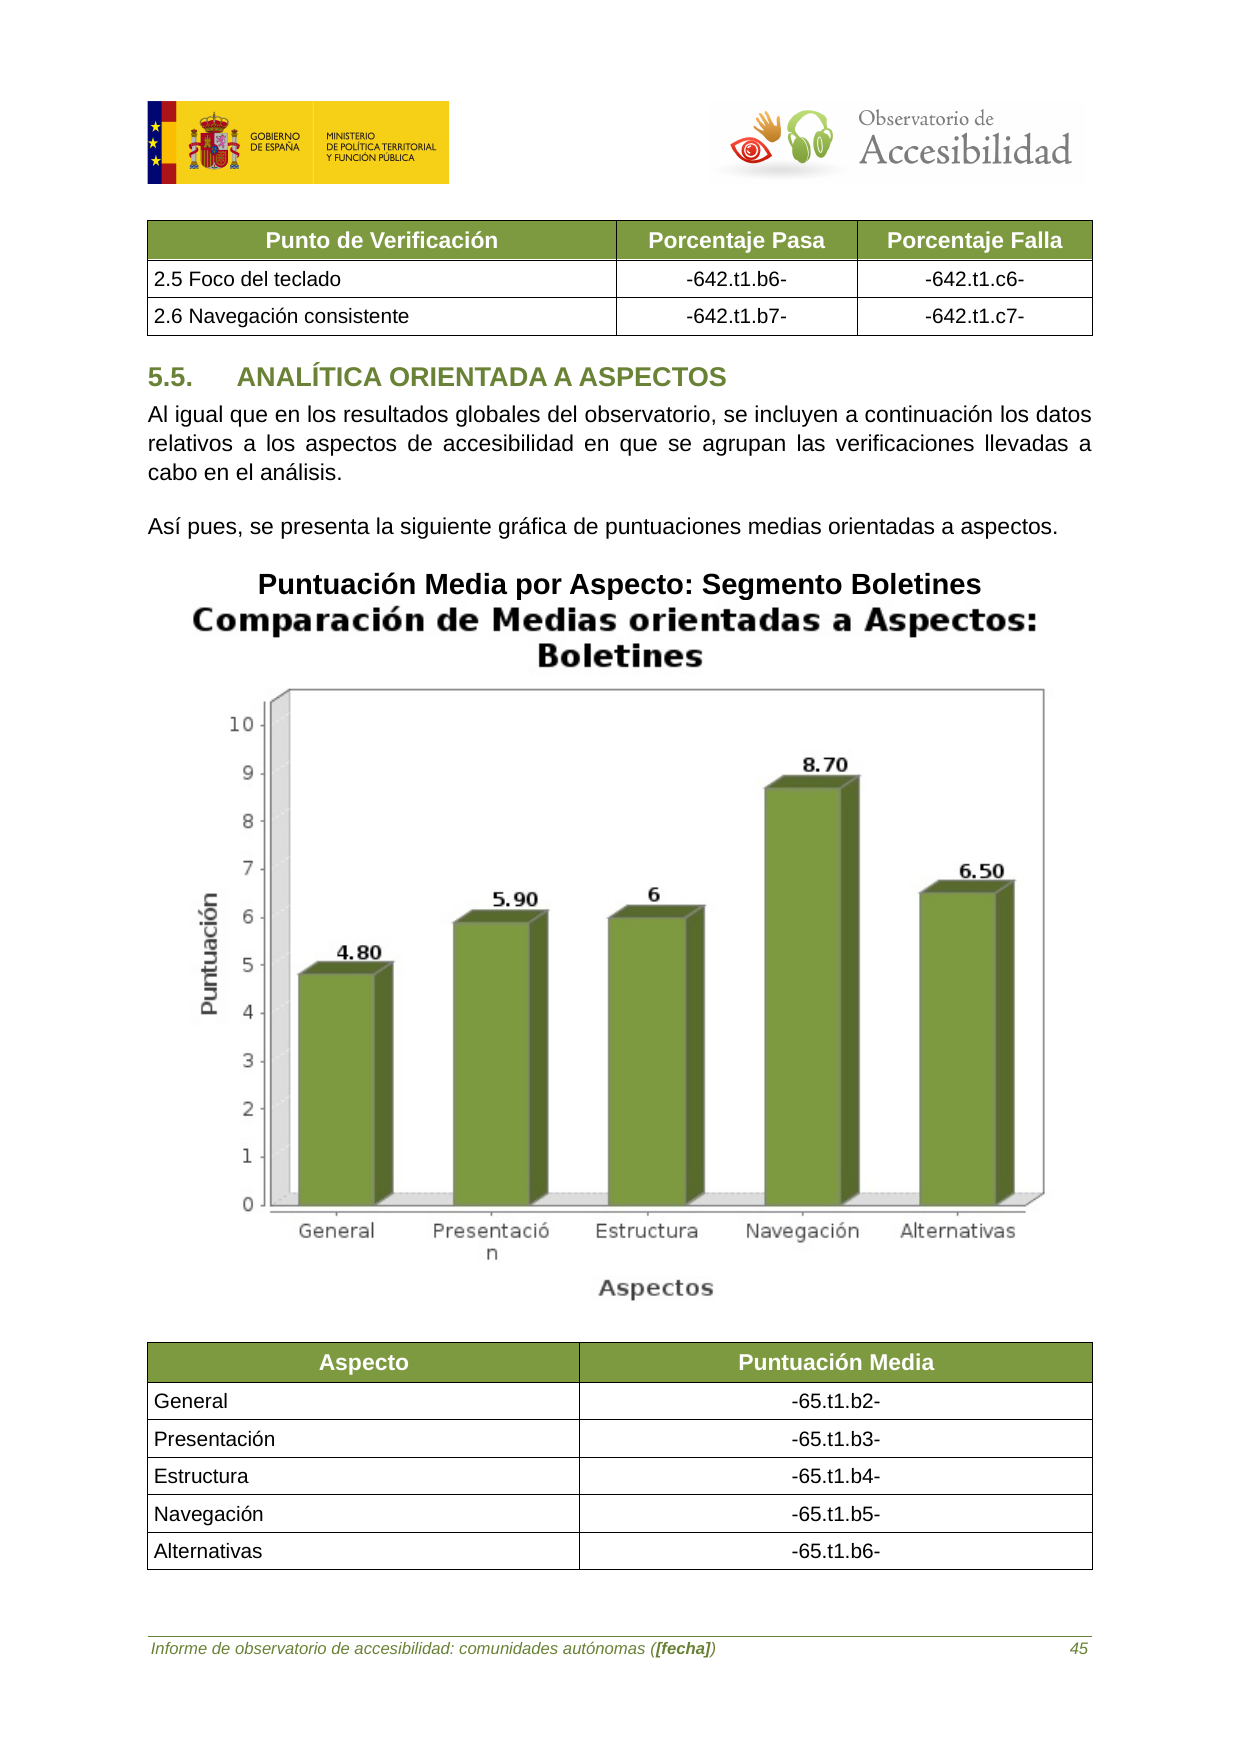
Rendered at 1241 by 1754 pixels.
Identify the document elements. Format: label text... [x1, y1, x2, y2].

text Al igual que en los resultados globales del observatorio, se incluyen a continuación los datos relativos a los aspectos de accesibilidad en que se agrupan las verificaciones llevadas a cabo en el análisis. [148, 401, 1092, 486]
table_cell 2.6 Navegación consistente [148, 298, 616, 334]
table_header Aspecto [148, 1343, 579, 1382]
table_cell -65.t1.b6- [580, 1533, 1092, 1569]
table_cell -642.t1.b6- [617, 261, 857, 297]
picture [710, 101, 1086, 184]
table_cell Navegación [148, 1495, 579, 1532]
picture [178, 600, 1062, 1310]
table_cell -642.t1.c6- [858, 261, 1092, 297]
table_cell -65.t1.b3- [580, 1420, 1092, 1457]
subtitle Analítica orientada a aspectos [148, 361, 1092, 392]
table_cell Presentación [148, 1420, 579, 1457]
text Así pues, se presenta la siguiente gráfica de puntuaciones medias orientadas a aspectos. [148, 513, 1092, 539]
text Puntuación Media por Aspecto: Segmento Boletines [148, 567, 1092, 601]
table_header Porcentaje Pasa [617, 221, 857, 259]
table_header Puntuación Media [580, 1343, 1092, 1382]
table_cell -65.t1.b5- [580, 1495, 1092, 1532]
table_cell General [148, 1383, 579, 1419]
table_cell 2.5 Foco del teclado [148, 261, 616, 297]
table_header Porcentaje Falla [858, 221, 1092, 259]
table_cell -642.t1.c7- [858, 298, 1092, 334]
table_cell Alternativas [148, 1533, 579, 1569]
table_cell -65.t1.b2- [580, 1383, 1092, 1419]
picture [147, 101, 450, 184]
table_cell -65.t1.b4- [580, 1458, 1092, 1494]
table_header Punto de Verificación [148, 221, 616, 259]
table_cell -642.t1.b7- [617, 298, 857, 334]
table_cell Estructura [148, 1458, 579, 1494]
